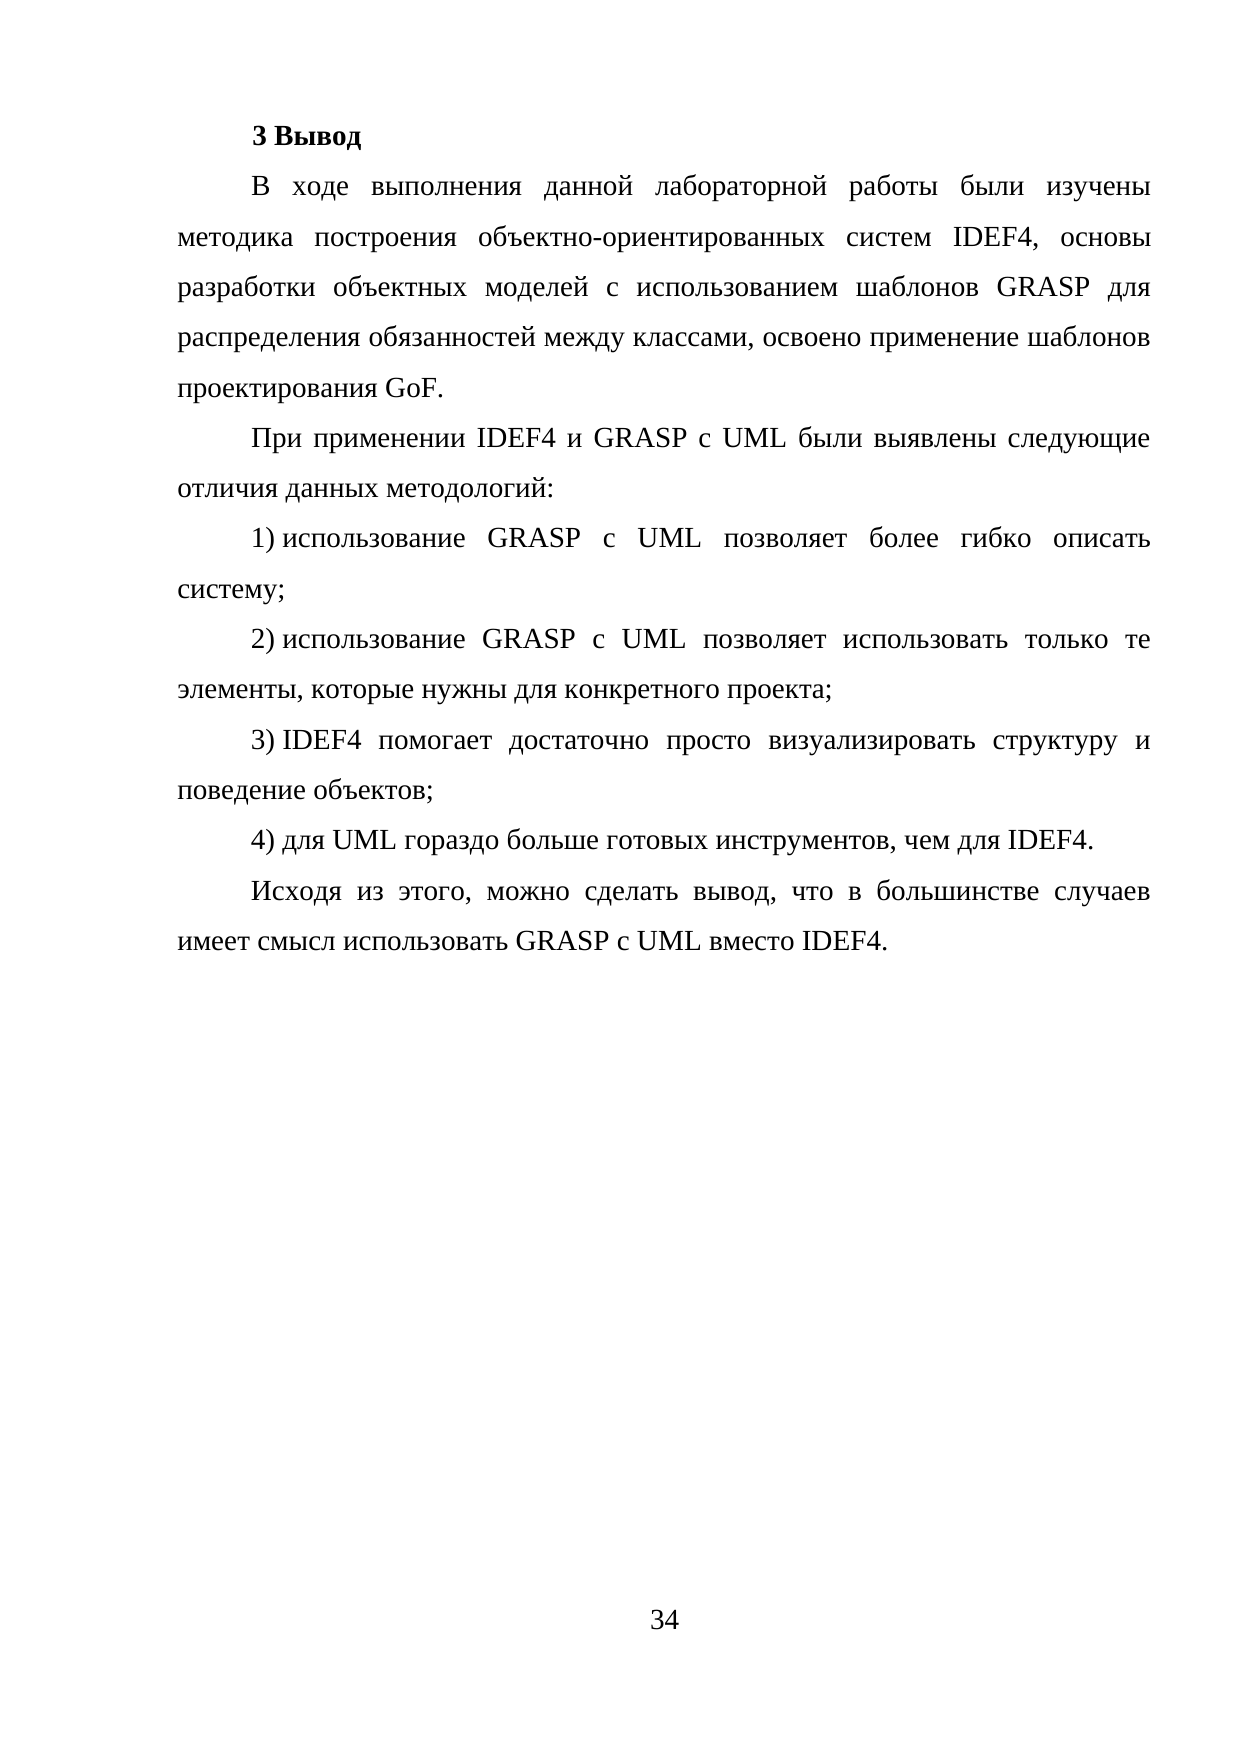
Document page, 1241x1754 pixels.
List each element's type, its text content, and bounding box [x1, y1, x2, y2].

list IDEF4 помогает достаточно просто визуализировать структуру и поведение объектов; [177, 722, 1152, 806]
list для UML гораздо больше готовых инструментов, чем для IDEF4. [177, 822, 1152, 856]
text В ходе выполнения данной лабораторной работы были изучены методика построения объектно-ориентированных систем IDEF4, основы разработки объектных моделей с использованием шаблонов GRASP для распределения обязанностей между классами, освоено применение шаблонов проектирования GoF. [177, 168, 1152, 403]
list использование GRASP с UML позволяет использовать только те элементы, которые нужны для конкретного проекта; [177, 621, 1152, 705]
list использование GRASP с UML позволяет более гибко описать систему; [177, 521, 1152, 604]
text При применении IDEF4 и GRASP с UML были выявлены следующие отличия данных методологий: [177, 420, 1152, 504]
subtitle Вывод [252, 118, 1152, 152]
text Исходя из этого, можно сделать вывод, что в большинстве случаев имеет смысл использовать GRASP с UML вместо IDEF4. [177, 873, 1152, 957]
